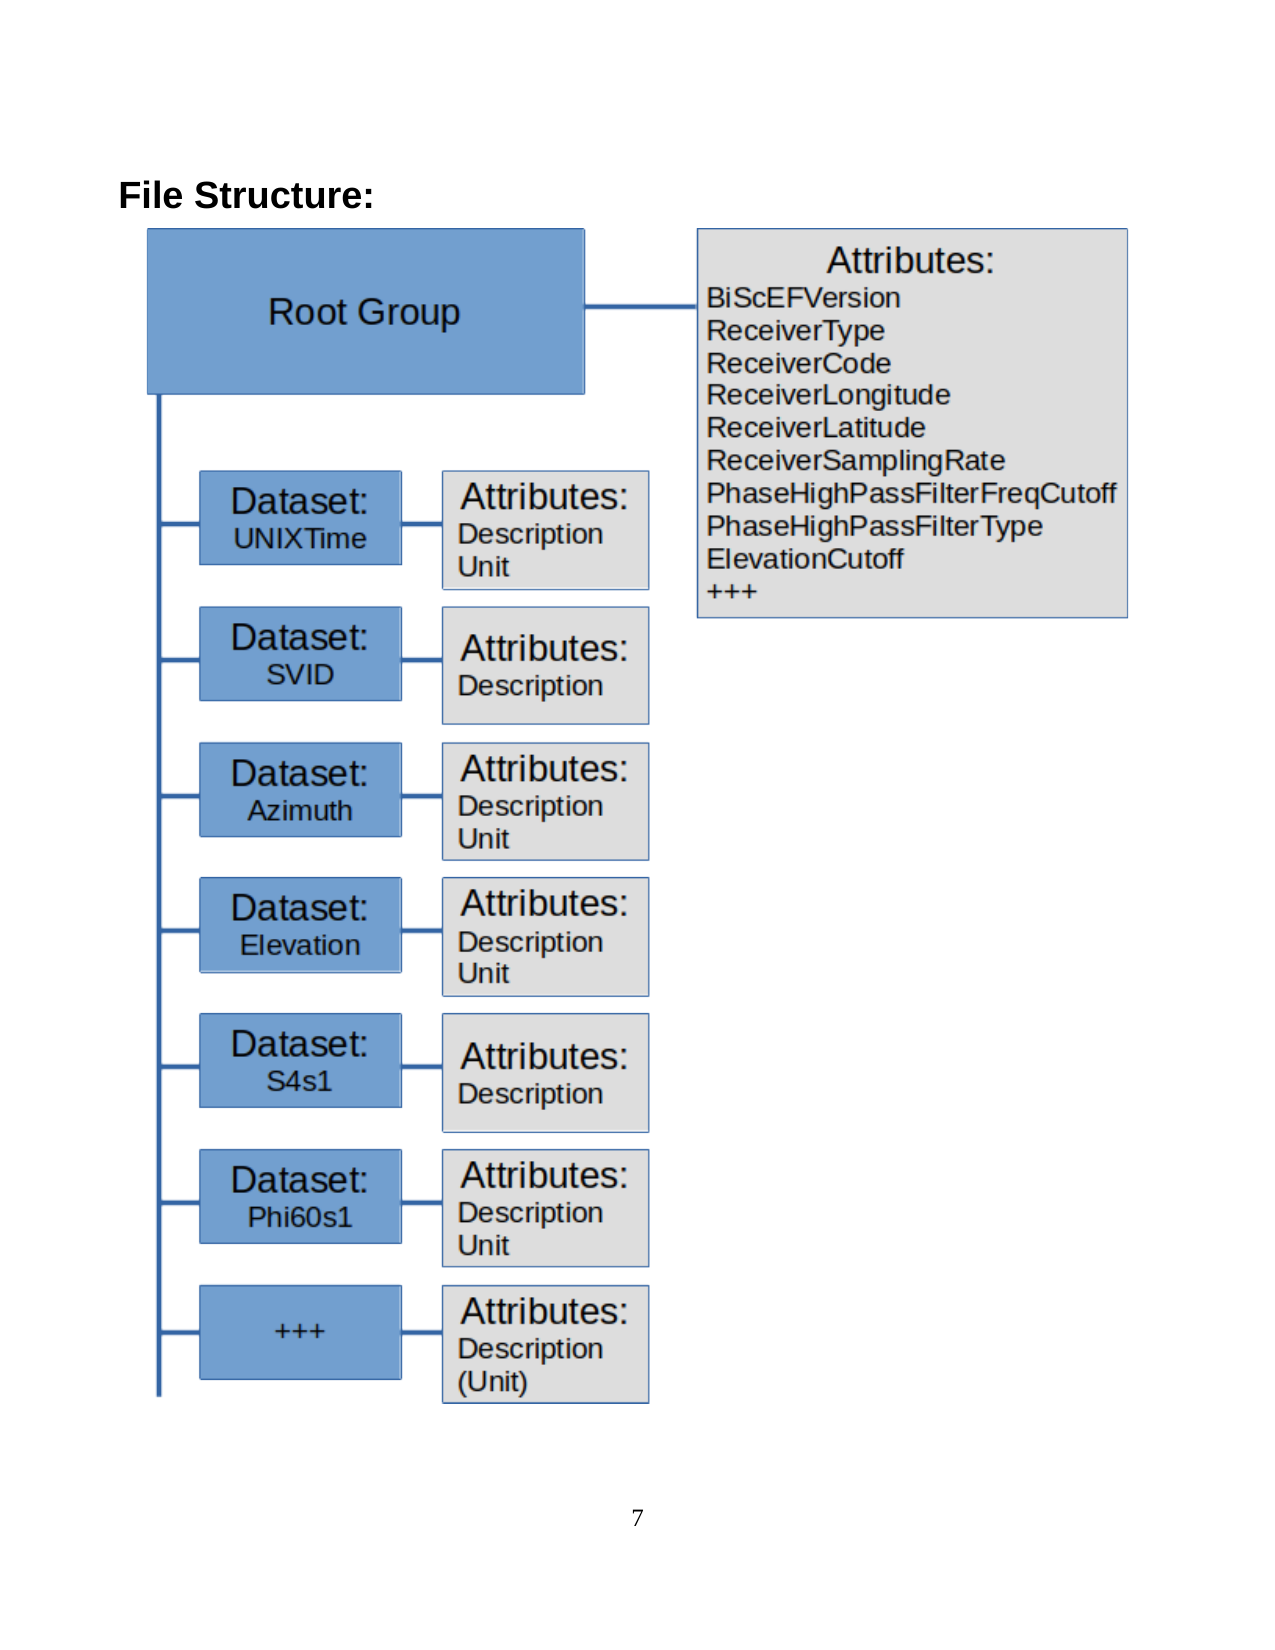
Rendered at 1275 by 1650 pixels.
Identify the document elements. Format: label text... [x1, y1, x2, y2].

subtitle File Structure: [118, 173, 1157, 216]
picture [146, 228, 1129, 1404]
